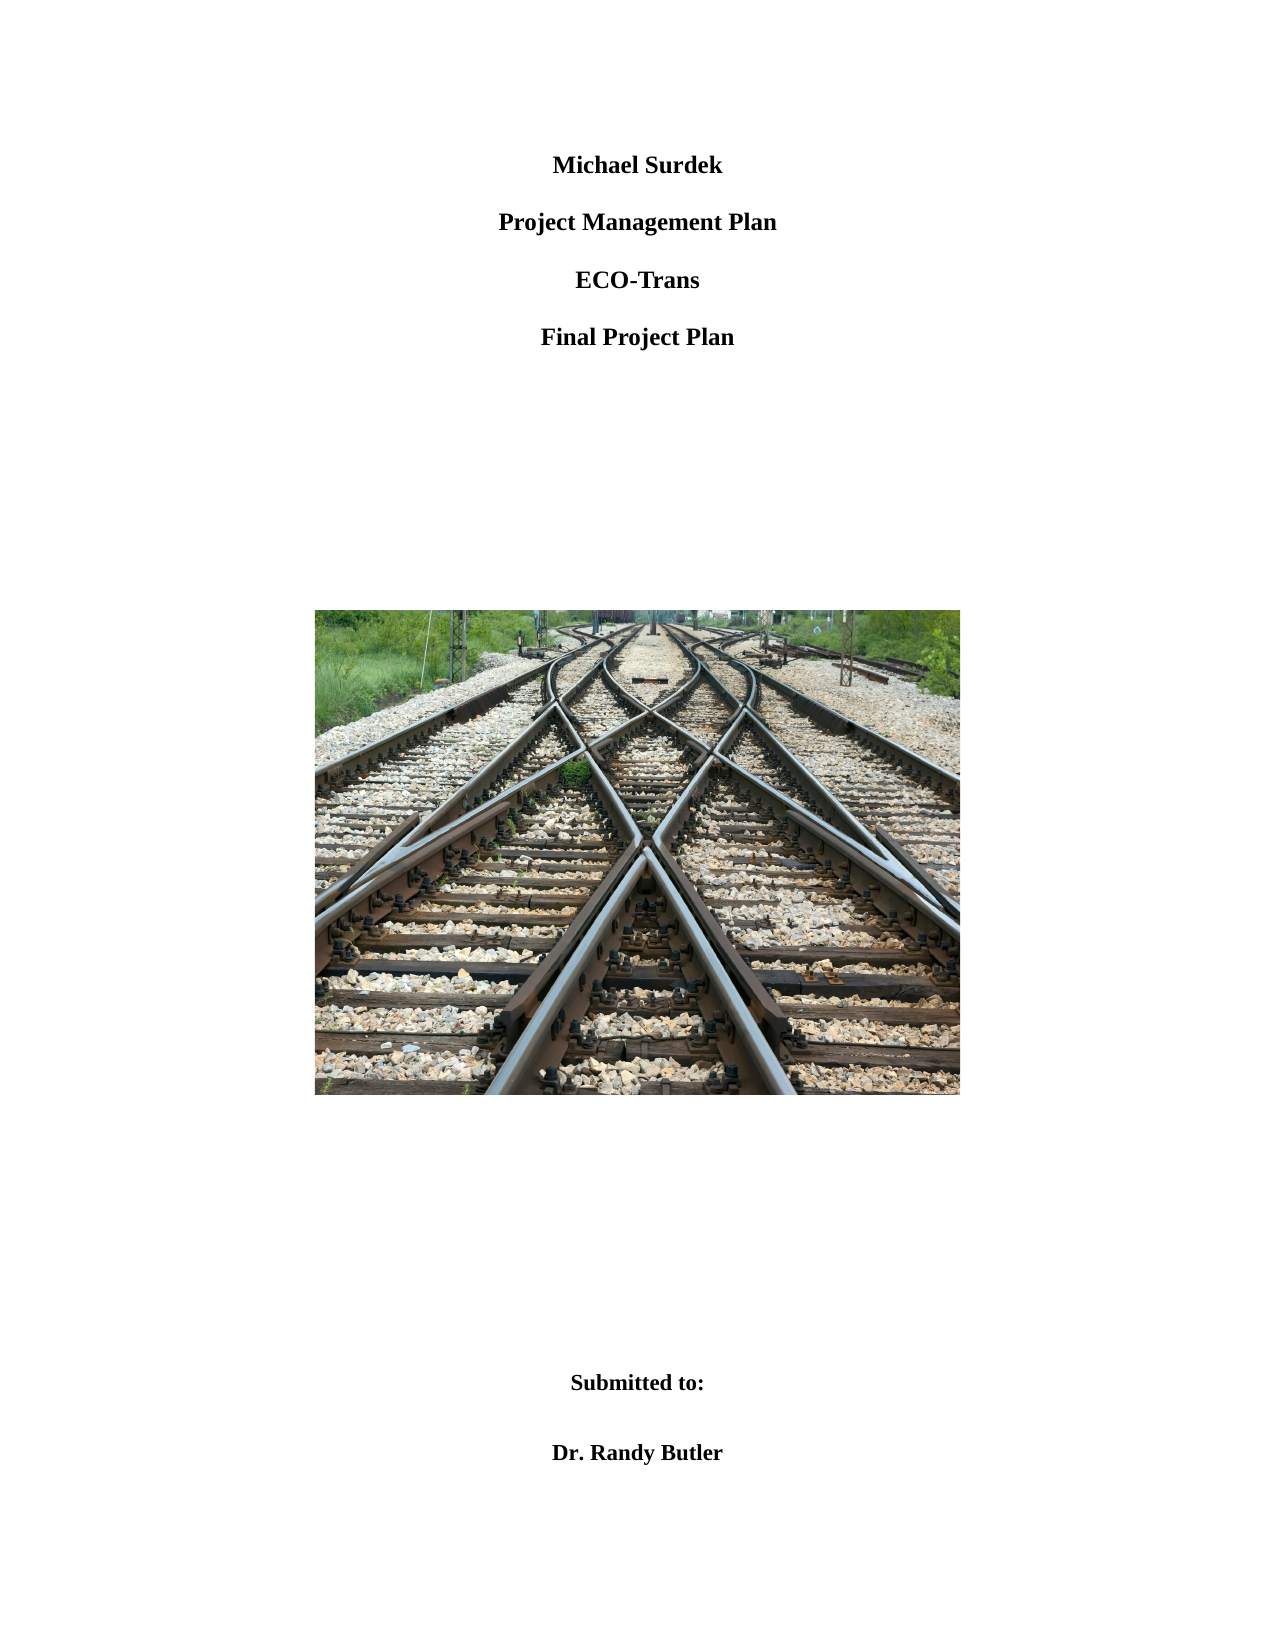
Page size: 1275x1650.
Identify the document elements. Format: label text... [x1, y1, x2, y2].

text ECO-Trans [150, 265, 1125, 294]
text Submitted to: [150, 1369, 1125, 1396]
picture [314, 610, 961, 1095]
text Project Management Plan [150, 207, 1125, 236]
text Michael Surdek [150, 150, 1125, 179]
text Final Project Plan [150, 322, 1125, 351]
text Dr. Randy Butler [150, 1439, 1125, 1465]
